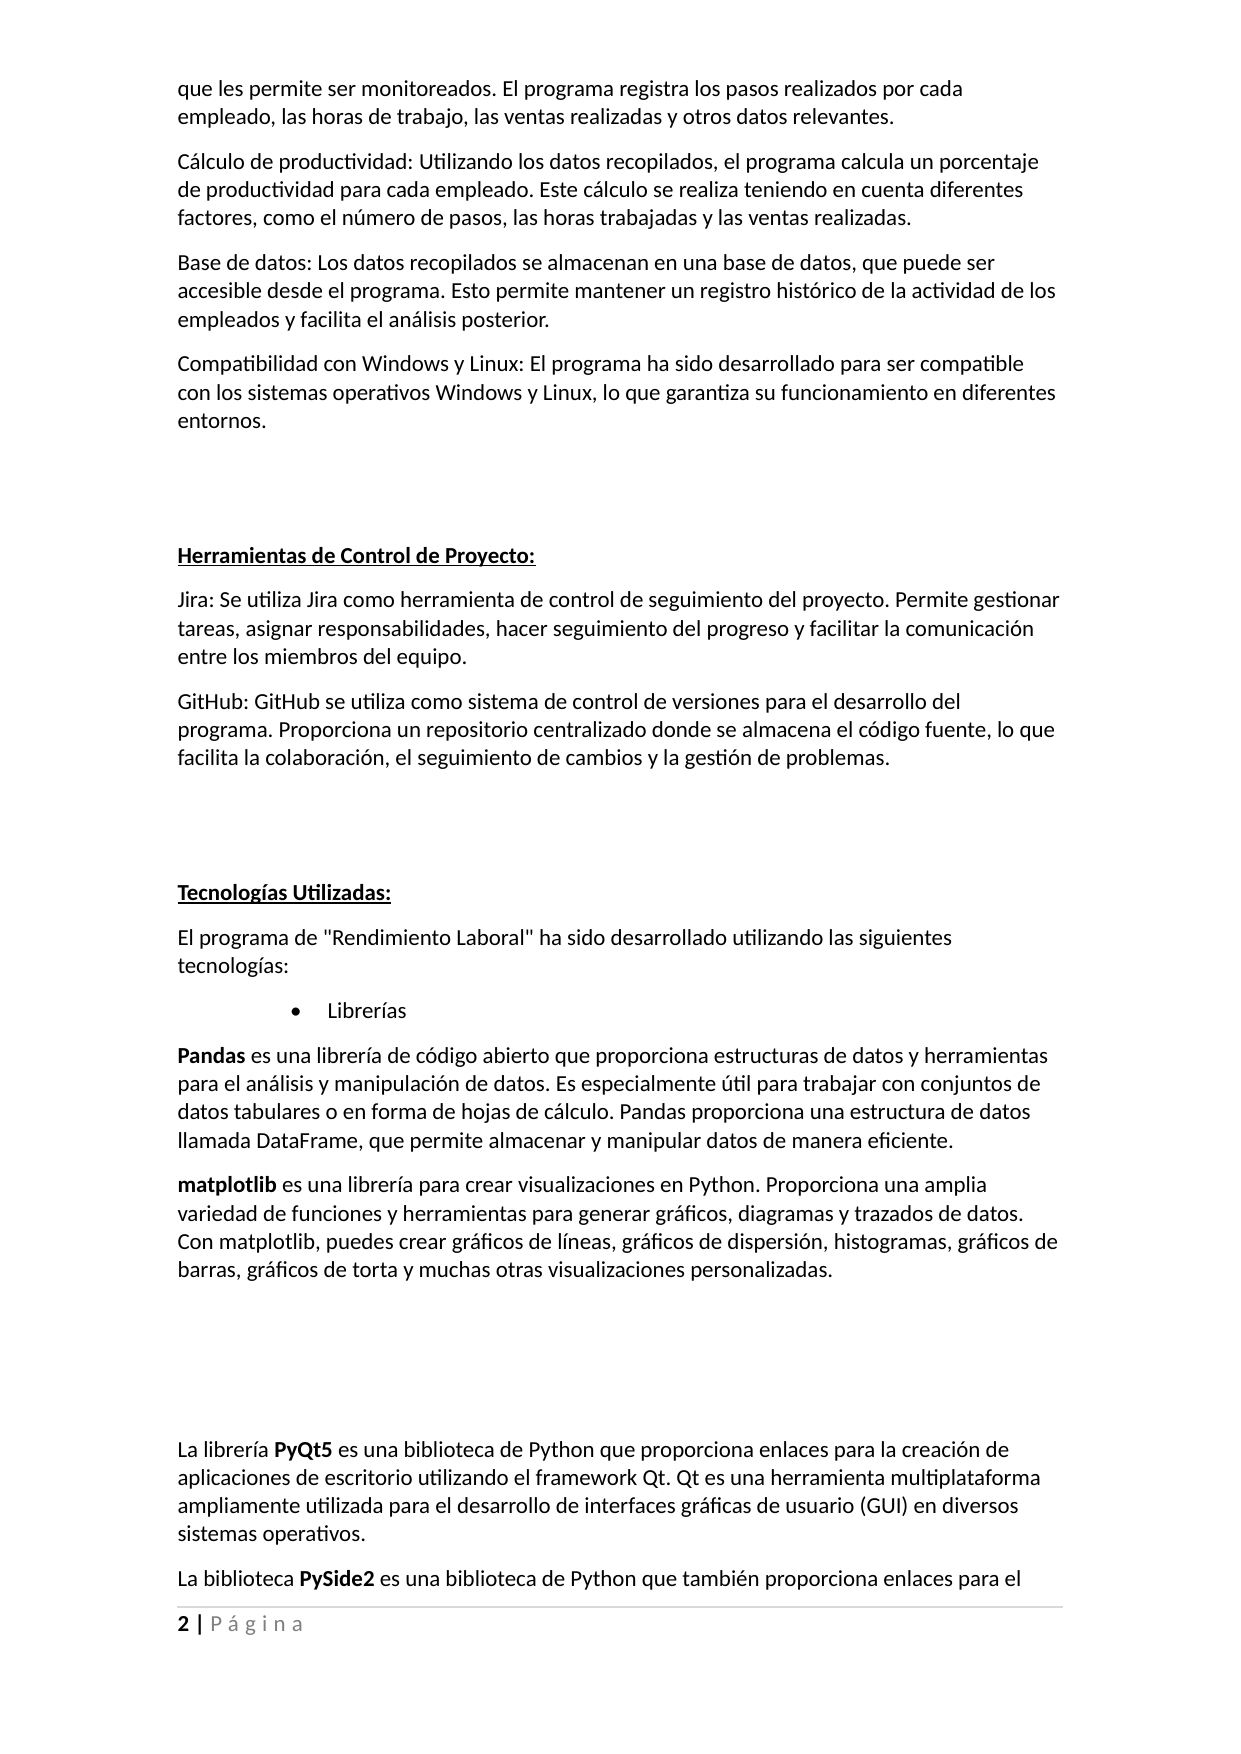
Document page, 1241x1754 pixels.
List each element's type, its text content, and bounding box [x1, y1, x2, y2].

text que les permite ser monitoreados. El programa registra los pasos realizados por cada empleado, las horas de trabajo, las ventas realizadas y otros datos relevantes. [177, 74, 1063, 130]
text Base de datos: Los datos recopilados se almacenan en una base de datos, que puede ser accesible desde el programa. Esto permite mantener un registro histórico de la actividad de los empleados y facilita el análisis posterior. [177, 248, 1063, 333]
text matplotlib es una librería para crear visualizaciones en Python. Proporciona una amplia variedad de funciones y herramientas para generar gráficos, diagramas y trazados de datos. Con matplotlib, puedes crear gráficos de líneas, gráficos de dispersión, histogramas, gráficos de barras, gráficos de torta y muchas otras visualizaciones personalizadas. [177, 1171, 1063, 1283]
list Librerías [290, 996, 1063, 1024]
text Jira: Se utiliza Jira como herramienta de control de seguimiento del proyecto. Permite gestionar tareas, asignar responsabilidades, hacer seguimiento del progreso y facilitar la comunicación entre los miembros del equipo. [177, 586, 1063, 670]
text Cálculo de productividad: Utilizando los datos recopilados, el programa calcula un porcentaje de productividad para cada empleado. Este cálculo se realiza teniendo en cuenta diferentes factores, como el número de pasos, las horas trabajadas y las ventas realizadas. [177, 147, 1063, 231]
text Compatibilidad con Windows y Linux: El programa ha sido desarrollado para ser compatible con los sistemas operativos Windows y Linux, lo que garantiza su funcionamiento en diferentes entornos. [177, 349, 1063, 434]
text El programa de "Rendimiento Laboral" ha sido desarrollado utilizando las siguientes tecnologías: [177, 923, 1063, 979]
text GitHub: GitHub se utiliza como sistema de control de versiones para el desarrollo del programa. Proporciona un repositorio centralizado donde se almacena el código fuente, lo que facilita la colaboración, el seguimiento de cambios y la gestión de problemas. [177, 687, 1063, 771]
text Tecnologías Utilizadas: [177, 878, 1063, 906]
text Pandas es una librería de código abierto que proporciona estructuras de datos y herramientas para el análisis y manipulación de datos. Es especialmente útil para trabajar con conjuntos de datos tabulares o en forma de hojas de cálculo. Pandas proporciona una estructura de datos llamada DataFrame, que permite almacenar y manipular datos de manera eficiente. [177, 1041, 1063, 1154]
text La biblioteca PySide2 es una biblioteca de Python que también proporciona enlaces para el [177, 1564, 1063, 1592]
text La librería PyQt5 es una biblioteca de Python que proporciona enlaces para la creación de aplicaciones de escritorio utilizando el framework Qt. Qt es una herramienta multiplataforma ampliamente utilizada para el desarrollo de interfaces gráficas de usuario (GUI) en diversos sistemas operativos. [177, 1435, 1063, 1548]
text Herramientas de Control de Proyecto: [177, 541, 1063, 569]
